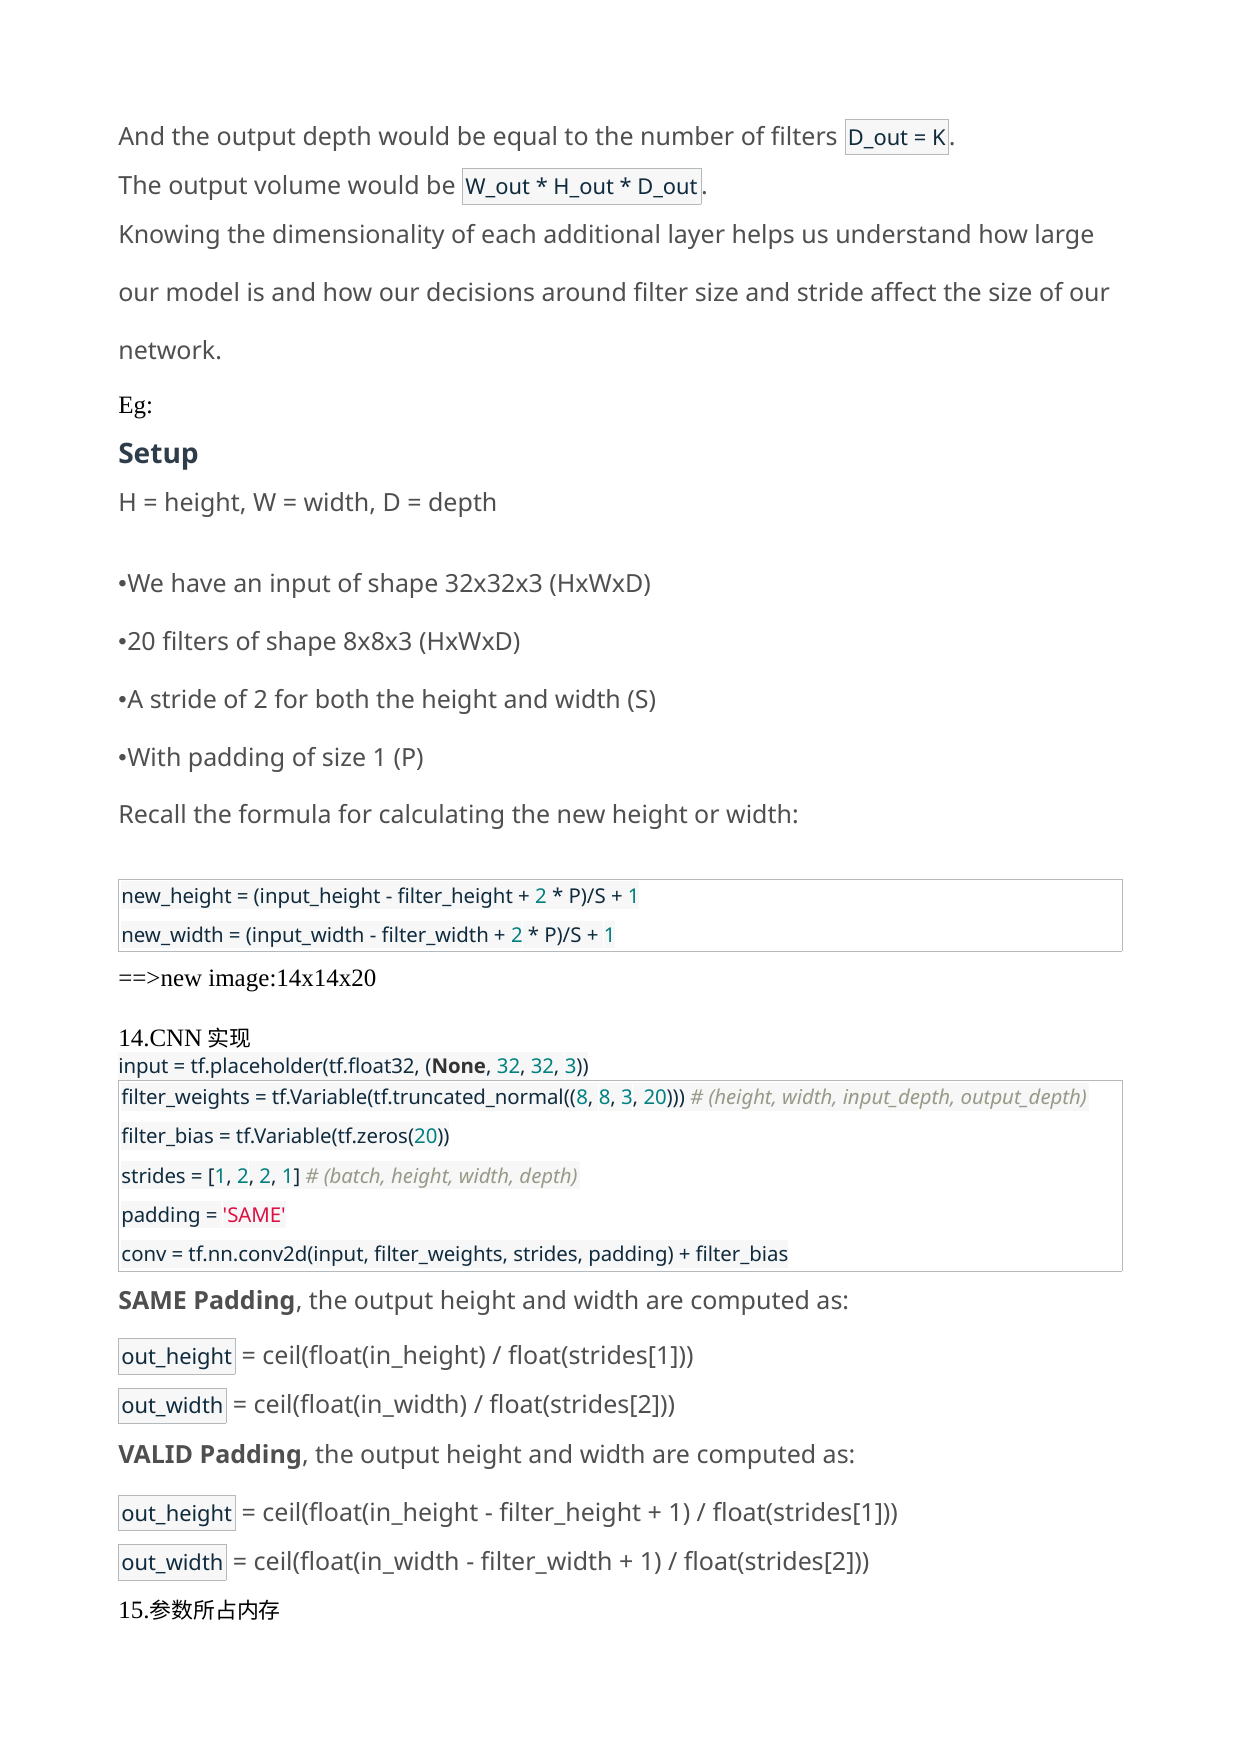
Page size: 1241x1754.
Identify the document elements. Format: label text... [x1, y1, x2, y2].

text The output volume would be [118, 168, 462, 204]
text = ceil(float(in_height) / float(strides[1])) [236, 1338, 1122, 1374]
list A stride of 2 for both the height and width (S) [118, 682, 1122, 716]
text 15.参数所占内存 [118, 1593, 1122, 1625]
text = ceil(float(in_width) / float(strides[2])) [227, 1387, 1122, 1423]
text SAME Padding, the output height and width are computed as: [118, 1282, 1122, 1316]
text Eg: [118, 391, 1122, 419]
text VALID Padding, the output height and width are computed as: [118, 1437, 1122, 1471]
list We have an input of shape 32x32x3 (HxWxD) [118, 566, 1122, 600]
text = ceil(float(in_width - filter_width + 1) / float(strides[2])) [227, 1544, 1122, 1580]
text . [702, 168, 1122, 204]
text filter_weights = tf.Variable(tf.truncated_normal((8, 8, 3, 20))) # (height, width, input_depth, output_depth) [119, 1081, 1122, 1111]
text out_width [119, 1545, 226, 1580]
text new_width = (input_width - filter_width + 2 * P)/S + 1 [119, 918, 1122, 951]
text Knowing the dimensionality of each additional layer helps us understand how large our model is and how our decisions around filter size and stride affect the size of our network. [118, 217, 1122, 367]
text padding = 'SAME' [119, 1198, 1122, 1228]
text Recall the formula for calculating the new height or width: [118, 797, 1122, 831]
text 14.CNN实现 [118, 1021, 1122, 1052]
text And the output depth would be equal to the number of filters D_out = K [118, 118, 948, 154]
text out_width [119, 1389, 226, 1423]
text new_height = (input_height - filter_height + 2 * P)/S + 1 [119, 880, 1122, 909]
text ==>new image:14x14x20 [118, 963, 1122, 992]
text = ceil(float(in_height - filter_height + 1) / float(strides[1])) [236, 1494, 1122, 1531]
list 20 filters of shape 8x8x3 (HxWxD) [118, 624, 1122, 658]
text W_out * H_out * D_out [463, 169, 701, 204]
text filter_bias = tf.Variable(tf.zeros(20)) [119, 1119, 1122, 1150]
text out_height [119, 1496, 235, 1530]
text input = tf.placeholder(tf.float32, (None, 32, 32, 3)) [118, 1052, 1122, 1080]
text H = height, W = width, D = depth [118, 485, 1122, 519]
text strides = [1, 2, 2, 1] # (batch, height, width, depth) [119, 1158, 1122, 1189]
text . [949, 118, 1122, 154]
text conv = tf.nn.conv2d(input, filter_weights, strides, padding) + filter_bias [119, 1237, 1122, 1271]
subtitle Setup [118, 434, 1122, 472]
text out_height [119, 1339, 235, 1374]
list With padding of size 1 (P) [118, 739, 1122, 773]
